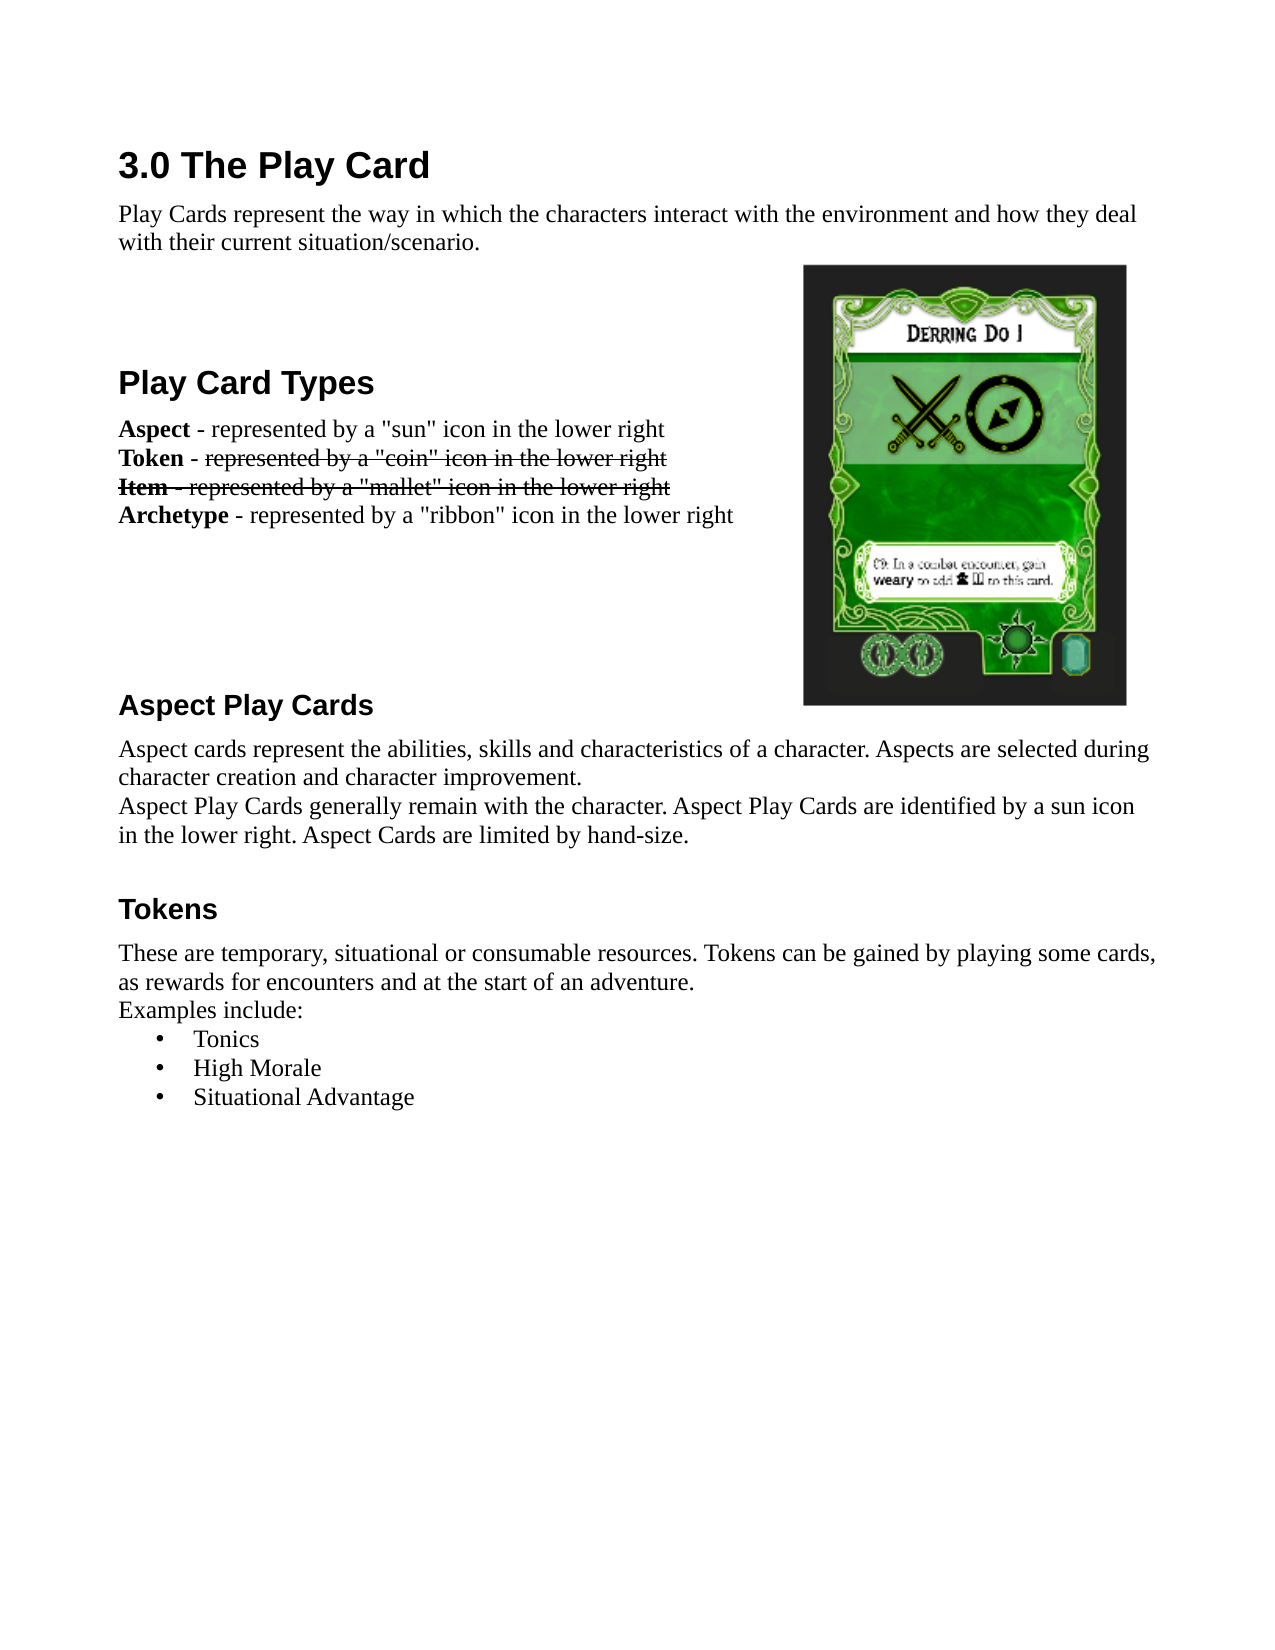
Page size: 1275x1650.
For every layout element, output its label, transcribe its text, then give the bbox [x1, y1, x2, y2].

subtitle 3.0 The Play Card [118, 143, 1157, 186]
subtitle [1133, 363, 1157, 402]
text These are temporary, situational or consumable resources. Tokens can be gained by playing some cards, as rewards for encounters and at the start of an adventure. [118, 938, 1157, 996]
text Item - represented by a "mallet" icon in the lower right [118, 472, 800, 501]
text Aspect Play Cards generally remain with the character. Aspect Play Cards are identified by a sun icon in the lower right. Aspect Cards are limited by hand-size. [118, 791, 1157, 849]
subtitle Tokens [118, 892, 1157, 926]
subtitle Play Card Types [118, 363, 800, 402]
text Aspect cards represent the abilities, skills and characteristics of a character. Aspects are selected during character creation and character improvement. [118, 734, 1157, 791]
text Archetype - represented by a "ribbon" icon in the lower right [118, 501, 800, 529]
text Token - represented by a "coin" icon in the lower right [118, 443, 800, 472]
text Aspect - represented by a "sun" icon in the lower right [118, 414, 800, 443]
list Tonics [156, 1024, 1157, 1053]
list High Morale [156, 1053, 1157, 1082]
text Examples include: [118, 996, 1157, 1024]
text Play Cards represent the way in which the characters interact with the environment and how they deal with their current situation/scenario. [118, 199, 1157, 256]
list Situational Advantage [156, 1082, 1157, 1111]
picture [800, 260, 1133, 709]
subtitle Aspect Play Cards [118, 688, 1157, 721]
